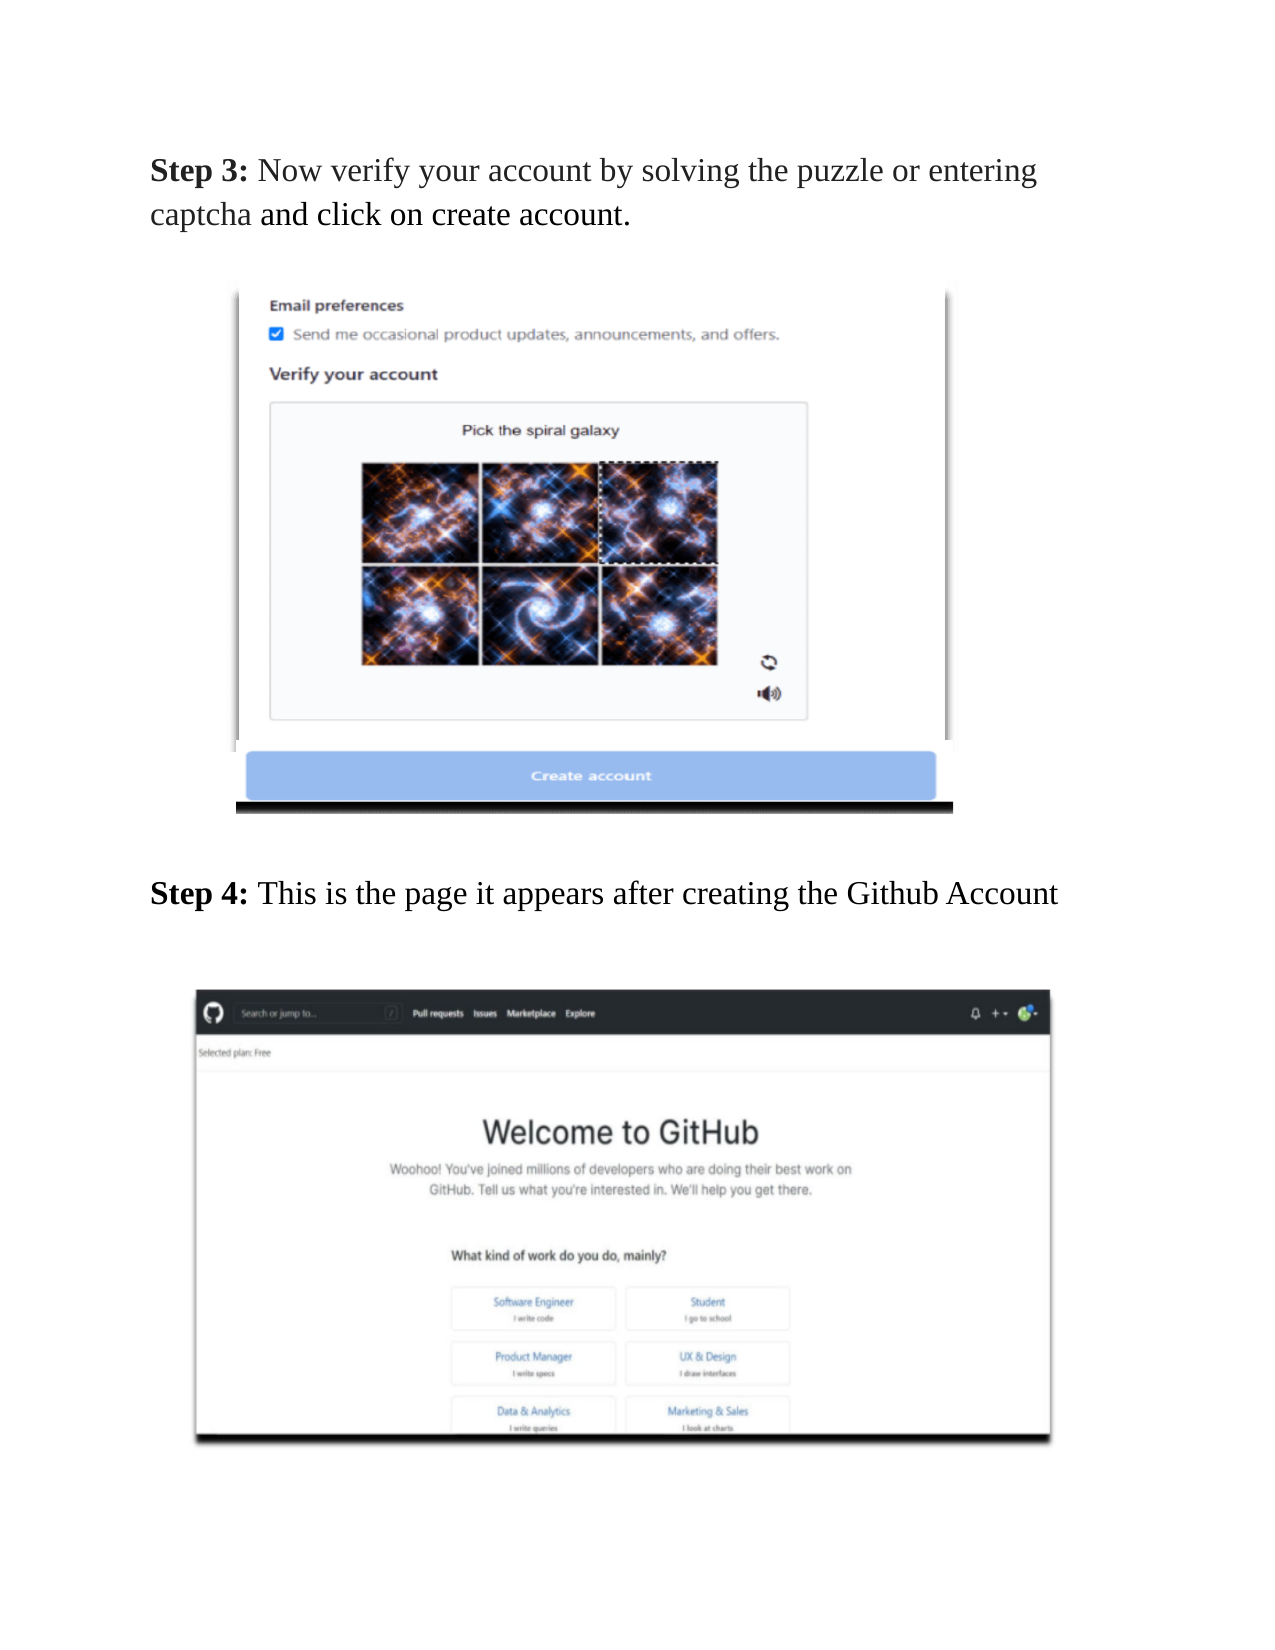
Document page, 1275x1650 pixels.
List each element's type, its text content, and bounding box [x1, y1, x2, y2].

picture [226, 267, 965, 814]
text Step 3: Now verify your account by solving the puzzle or entering captcha and click on create account. [150, 150, 1125, 232]
picture [162, 960, 1062, 1471]
text Step 4: This is the page it appears after creating the Github Account [150, 873, 1125, 912]
